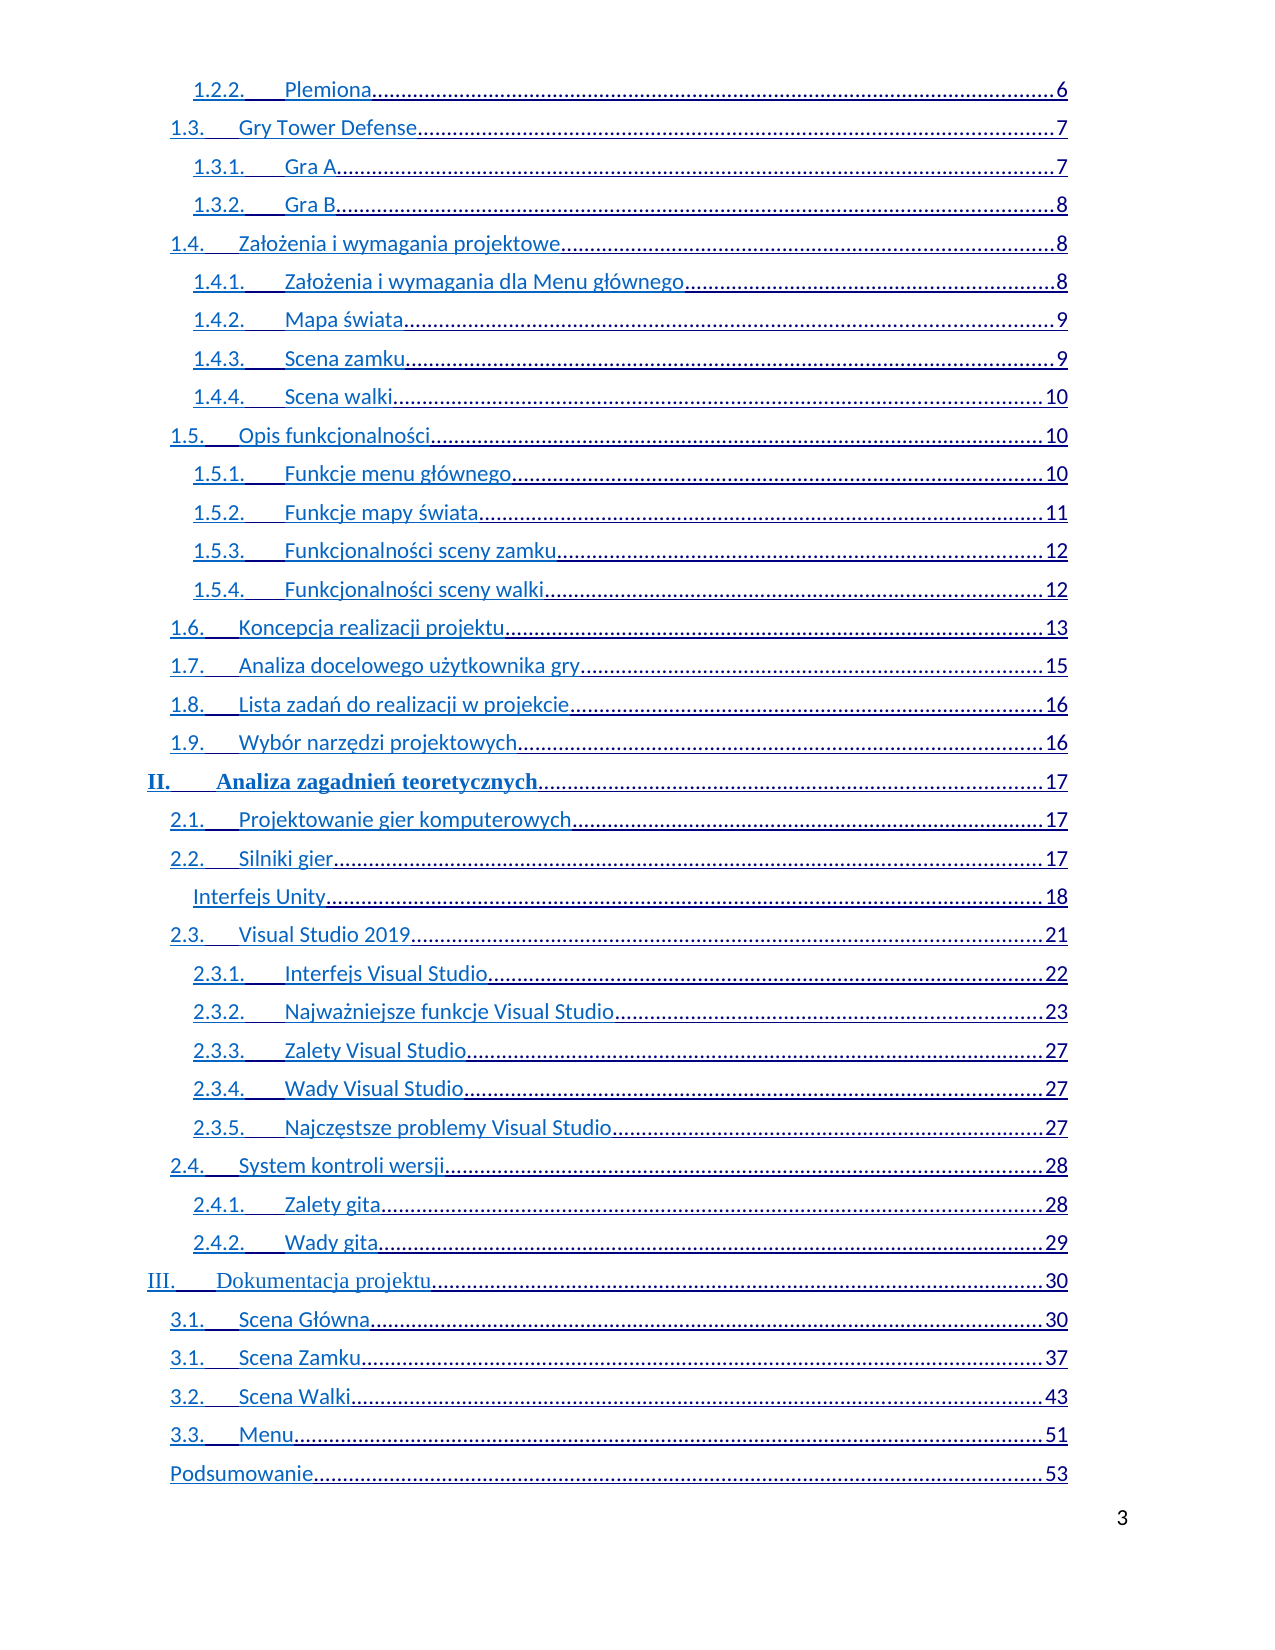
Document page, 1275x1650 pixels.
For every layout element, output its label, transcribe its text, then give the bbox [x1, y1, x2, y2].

text 1.3. Gry Tower Defense 7 [170, 113, 1128, 141]
text 3.3. Menu 51 [170, 1420, 1128, 1448]
text 3.1. Scena Główna 30 [170, 1305, 1128, 1333]
text 1.5.4. Funkcjonalności sceny walki 12 [193, 575, 1128, 603]
text 2.3.4. Wady Visual Studio 27 [193, 1074, 1128, 1102]
text 1.4.4. Scena walki 10 [193, 382, 1128, 411]
text 2.4. System kontroli wersji 28 [170, 1151, 1128, 1179]
text II. Analiza zagadnień teoretycznych 17 [147, 767, 1128, 795]
text 2.4.1. Zalety gita 28 [193, 1190, 1128, 1218]
text 1.6. Koncepcja realizacji projektu 13 [170, 613, 1128, 641]
text Interfejs Unity 18 [193, 882, 1128, 910]
text 1.5.2. Funkcje mapy świata 11 [193, 498, 1128, 526]
text 3.2. Scena Walki 43 [170, 1382, 1128, 1410]
text III. Dokumentacja projektu 30 [147, 1267, 1128, 1294]
text 2.3.3. Zalety Visual Studio 27 [193, 1036, 1128, 1064]
text 1.3.1. Gra A 7 [193, 152, 1128, 180]
text 1.5.3. Funkcjonalności sceny zamku 12 [193, 536, 1128, 564]
text 1.2.2. Plemiona 6 [193, 75, 1128, 103]
text 1.4.2. Mapa świata 9 [193, 306, 1128, 334]
text 1.9. Wybór narzędzi projektowych 16 [170, 728, 1128, 756]
text 1.7. Analiza docelowego użytkownika gry 15 [170, 652, 1128, 679]
text 1.4. Założenia i wymagania projektowe 8 [170, 229, 1128, 257]
text 1.5.1. Funkcje menu głównego 10 [193, 459, 1128, 487]
text 3.1. Scena Zamku 37 [170, 1343, 1128, 1371]
text 1.3.2. Gra B 8 [193, 190, 1128, 218]
text 1.4.1. Założenia i wymagania dla Menu głównego 8 [193, 267, 1128, 295]
text 2.4.2. Wady gita 29 [193, 1228, 1128, 1256]
text 1.4.3. Scena zamku 9 [193, 344, 1128, 372]
text 2.1. Projektowanie gier komputerowych 17 [170, 805, 1128, 833]
text 2.3.5. Najczęstsze problemy Visual Studio 27 [193, 1113, 1128, 1141]
text 1.5. Opis funkcjonalności 10 [170, 421, 1128, 449]
text 2.3.2. Najważniejsze funkcje Visual Studio 23 [193, 997, 1128, 1026]
text 2.3. Visual Studio 2019 21 [170, 921, 1128, 949]
text 2.3.1. Interfejs Visual Studio 22 [193, 959, 1128, 987]
text 2.2. Silniki gier 17 [170, 844, 1128, 872]
text 1.8. Lista zadań do realizacji w projekcie 16 [170, 690, 1128, 718]
text Podsumowanie 53 [170, 1459, 1128, 1487]
